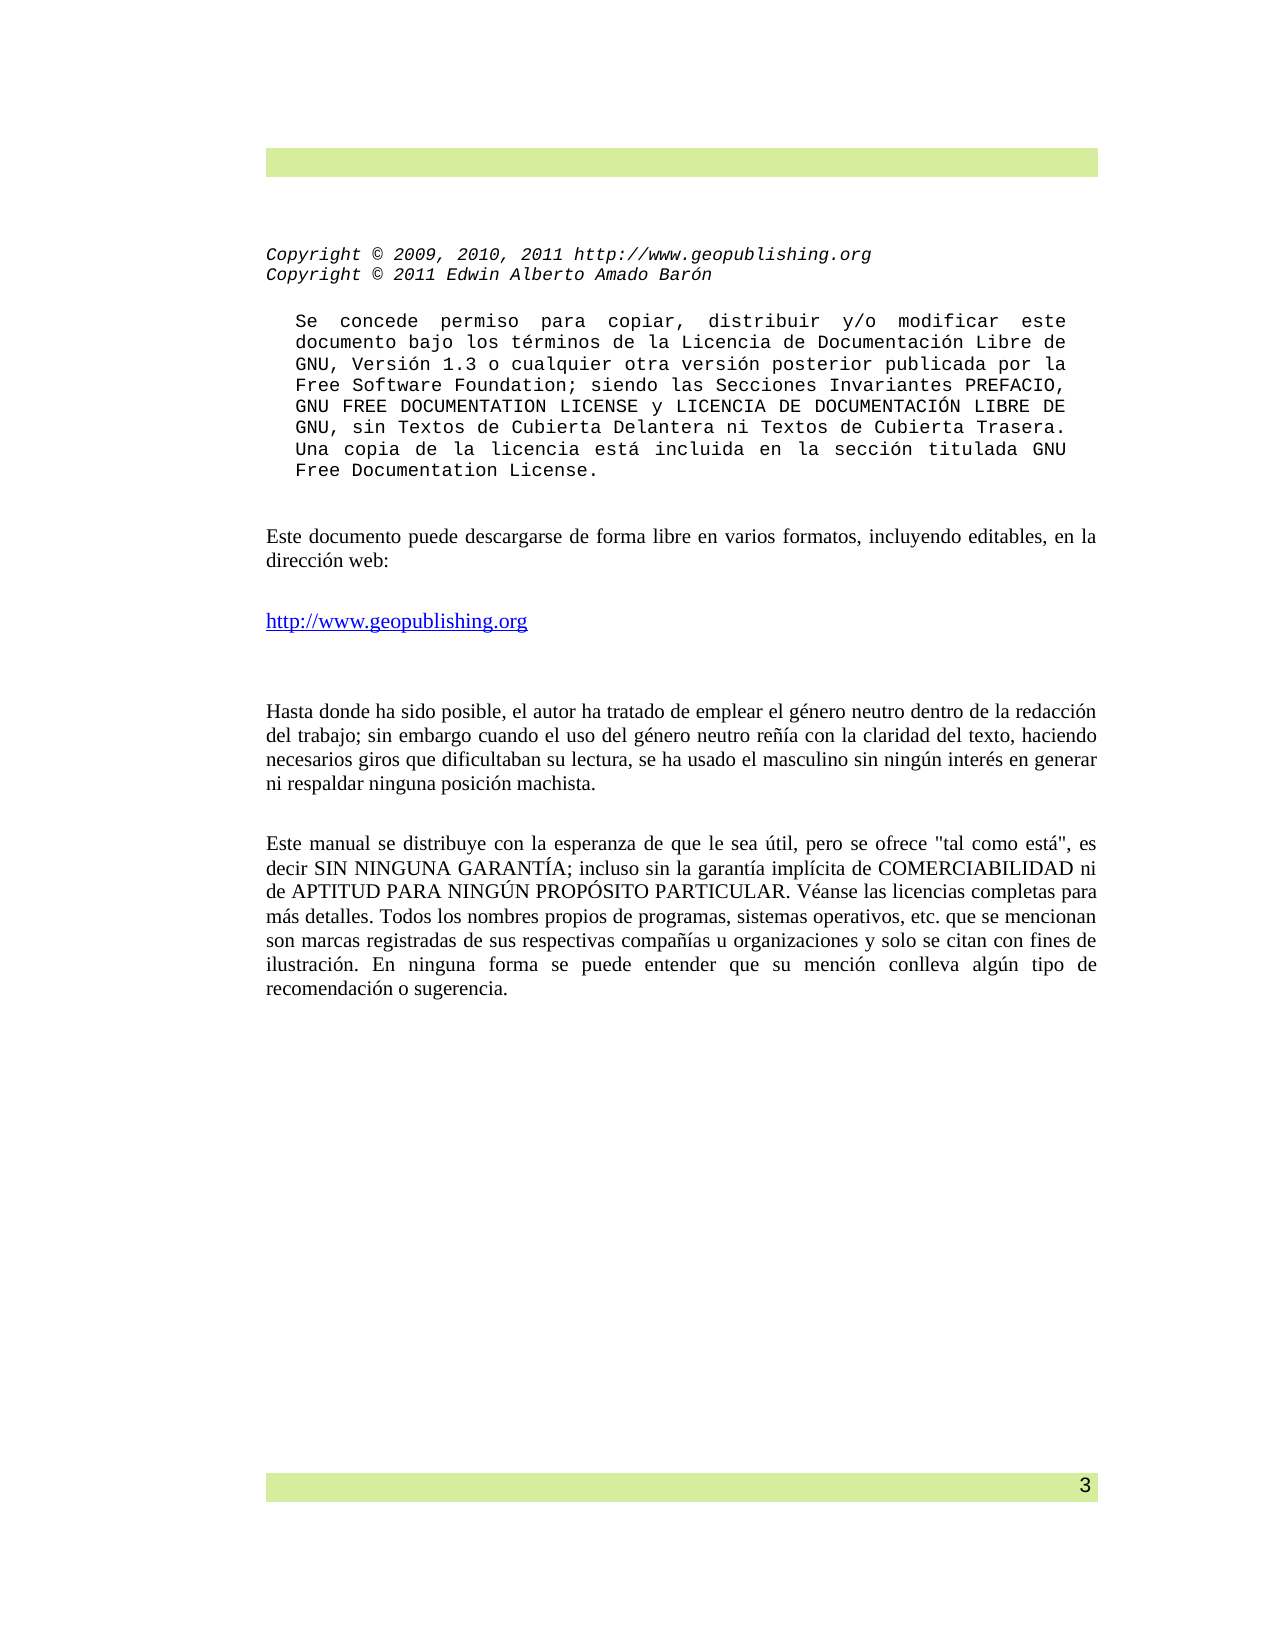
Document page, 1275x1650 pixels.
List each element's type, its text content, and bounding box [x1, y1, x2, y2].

text Hasta donde ha sido posible, el autor ha tratado de emplear el género neutro dentro de la redacción del trabajo; sin embargo cuando el uso del género neutro reñía con la claridad del texto, haciendo necesarios giros que dificultaban su lectura, se ha usado el masculino sin ningún interés en generar ni respaldar ninguna posición machista. [266, 699, 1098, 795]
text Se concede permiso para copiar, distribuir y/o modificar este documento bajo los términos de la Licencia de Documentación Libre de GNU, Versión 1.3 o cualquier otra versión posterior publicada por la Free Software Foundation; siendo las Secciones Invariantes PREFACIO, GNU FREE DOCUMENTATION LICENSE y LICENCIA DE DOCUMENTACIÓN LIBRE DE GNU, sin Textos de Cubierta Delantera ni Textos de Cubierta Trasera. Una copia de la licencia está incluida en la sección titulada GNU Free Documentation License. [295, 312, 1067, 482]
text Copyright © 2009, 2010, 2011 http://www.geopublishing.org [266, 245, 1059, 266]
text http://www.geopublishing.org [266, 608, 1098, 633]
text Este manual se distribuye con la esperanza de que le sea útil, pero se ofrece "tal como está", es decir SIN NINGUNA GARANTÍA; incluso sin la garantía implícita de COMERCIABILIDAD ni de APTITUD PARA NINGÚN PROPÓSITO PARTICULAR. Véanse las licencias completas para más detalles. Todos los nombres propios de programas, sistemas operativos, etc. que se mencionan son marcas registradas de sus respectivas compañías u organizaciones y solo se citan con fines de ilustración. En ninguna forma se puede entender que su mención conlleva algún tipo de recomendación o sugerencia. [266, 831, 1098, 1000]
text Copyright © 2011 Edwin Alberto Amado Barón [266, 266, 1059, 286]
text Este documento puede descargarse de forma libre en varios formatos, incluyendo editables, en la dirección web: [266, 524, 1098, 572]
